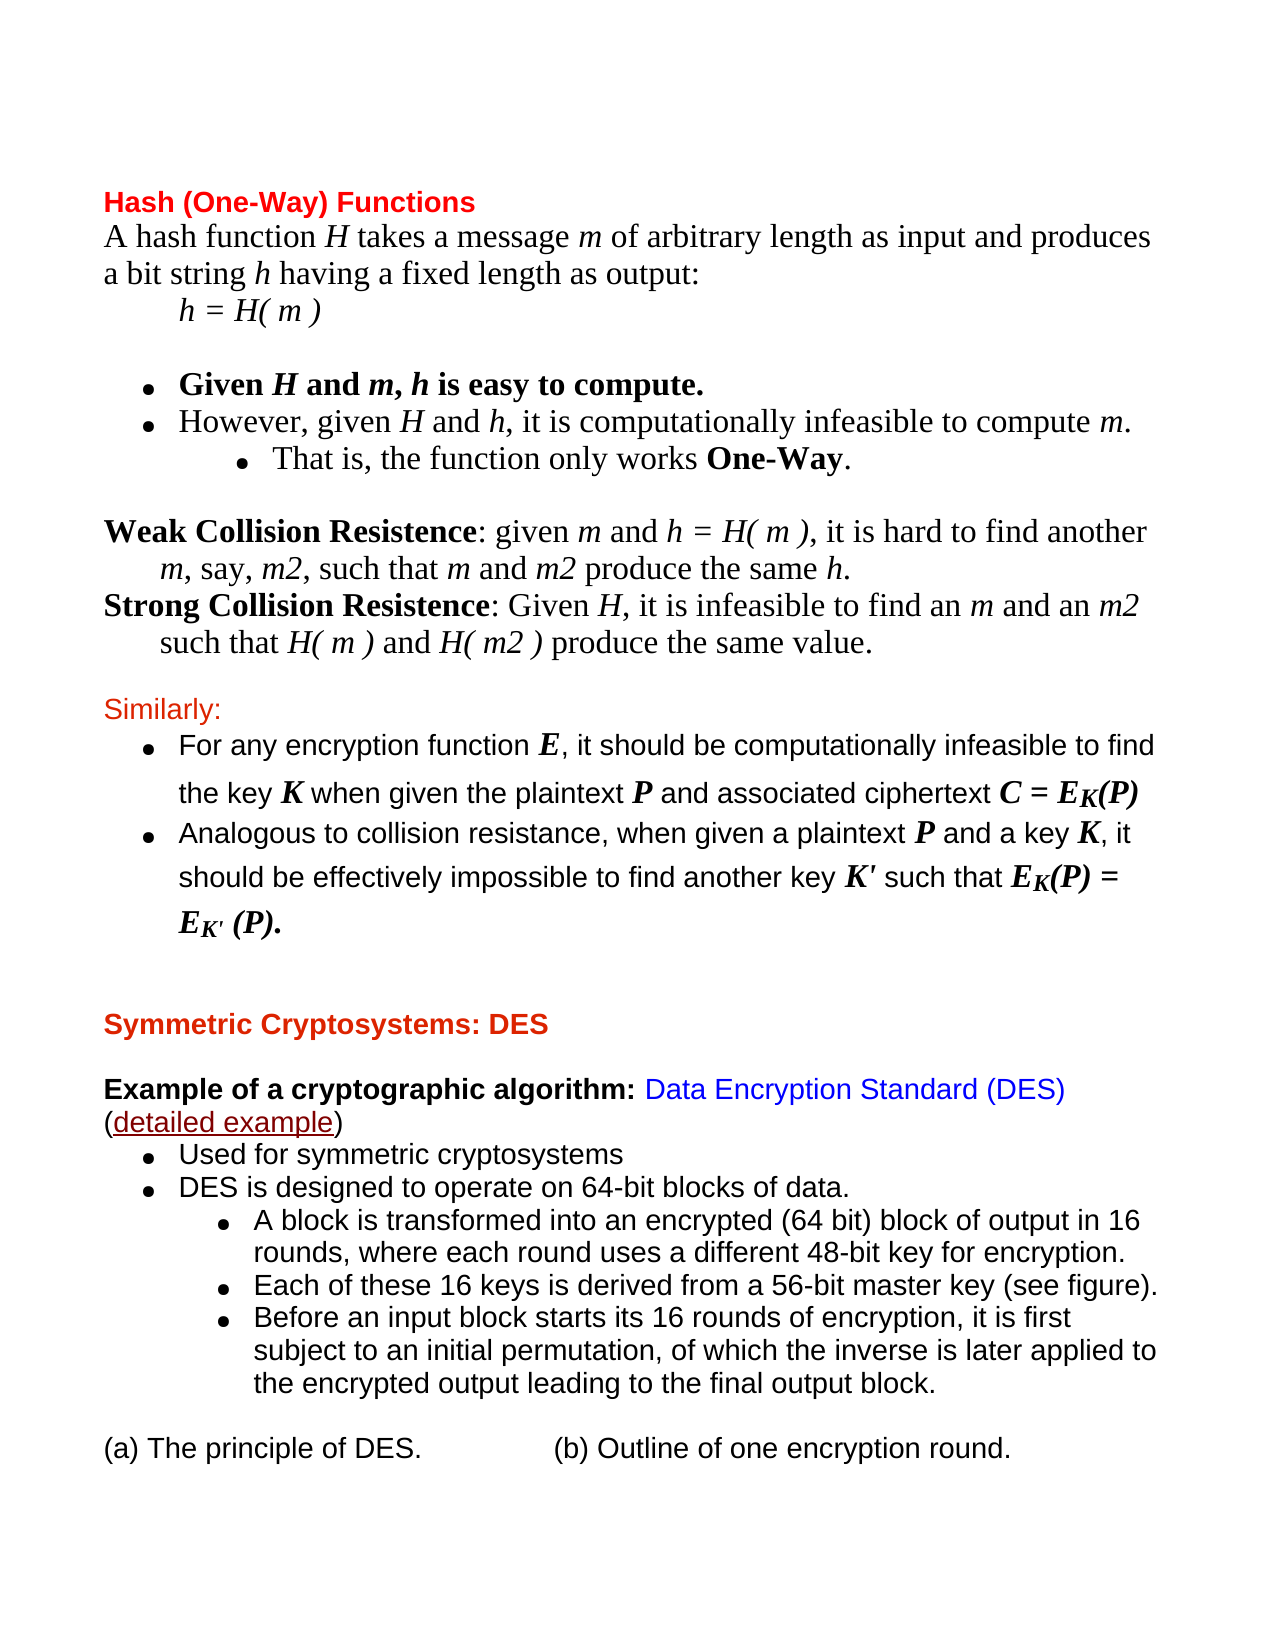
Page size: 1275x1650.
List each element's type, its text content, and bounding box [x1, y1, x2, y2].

text (a) The principle of DES. (b) Outline of one encryption round. [103, 1432, 1172, 1464]
list Analogous to collision resistance, when given a plaintext P and a key K, it should be effectively impossible to find another key K' such that EK(P) = EK' (P). [141, 813, 1172, 943]
text Weak Collision Resistence: given m and h = H( m ), it is hard to find another m, say, m2, such that m and m2 produce the same h. [103, 513, 1172, 587]
text A hash function H takes a message m of arbitrary length as input and produces a bit string h having a fixed length as output: [103, 218, 1172, 292]
text Similarly: [103, 693, 1172, 726]
text Symmetric Cryptosystems: DES [103, 1008, 1172, 1041]
list That is, the function only works One-Way. [234, 439, 1172, 476]
text Hash (One-Way) Functions [103, 186, 1172, 218]
list A block is transformed into an encrypted (64 bit) block of output in 16 rounds, where each round uses a different 48-bit key for encryption. [216, 1203, 1172, 1269]
list DES is designed to operate on 64-bit blocks of data. [141, 1171, 1172, 1203]
list Before an input block starts its 16 rounds of encryption, it is first subject to an initial permutation, of which the inverse is later applied to the encrypted output leading to the final output block. [216, 1301, 1172, 1399]
list Each of these 16 keys is derived from a 56-bit master key (see figure). [216, 1269, 1172, 1301]
text Strong Collision Resistence: Given H, it is infeasible to find an m and an m2 such that H( m ) and H( m2 ) produce the same value. [103, 587, 1172, 661]
text h = H( m ) [178, 292, 1172, 329]
list However, given H and h, it is computationally infeasible to compute m. [141, 403, 1172, 439]
text Example of a cryptographic algorithm: Data Encryption Standard (DES) (detailed example) [103, 1073, 1172, 1138]
list Given H and m, h is easy to compute. [141, 366, 1172, 403]
list Used for symmetric cryptosystems [141, 1138, 1172, 1171]
list For any encryption function E, it should be computationally infeasible to find the key K when given the plaintext P and associated ciphertext C = EK(P) [141, 726, 1172, 813]
